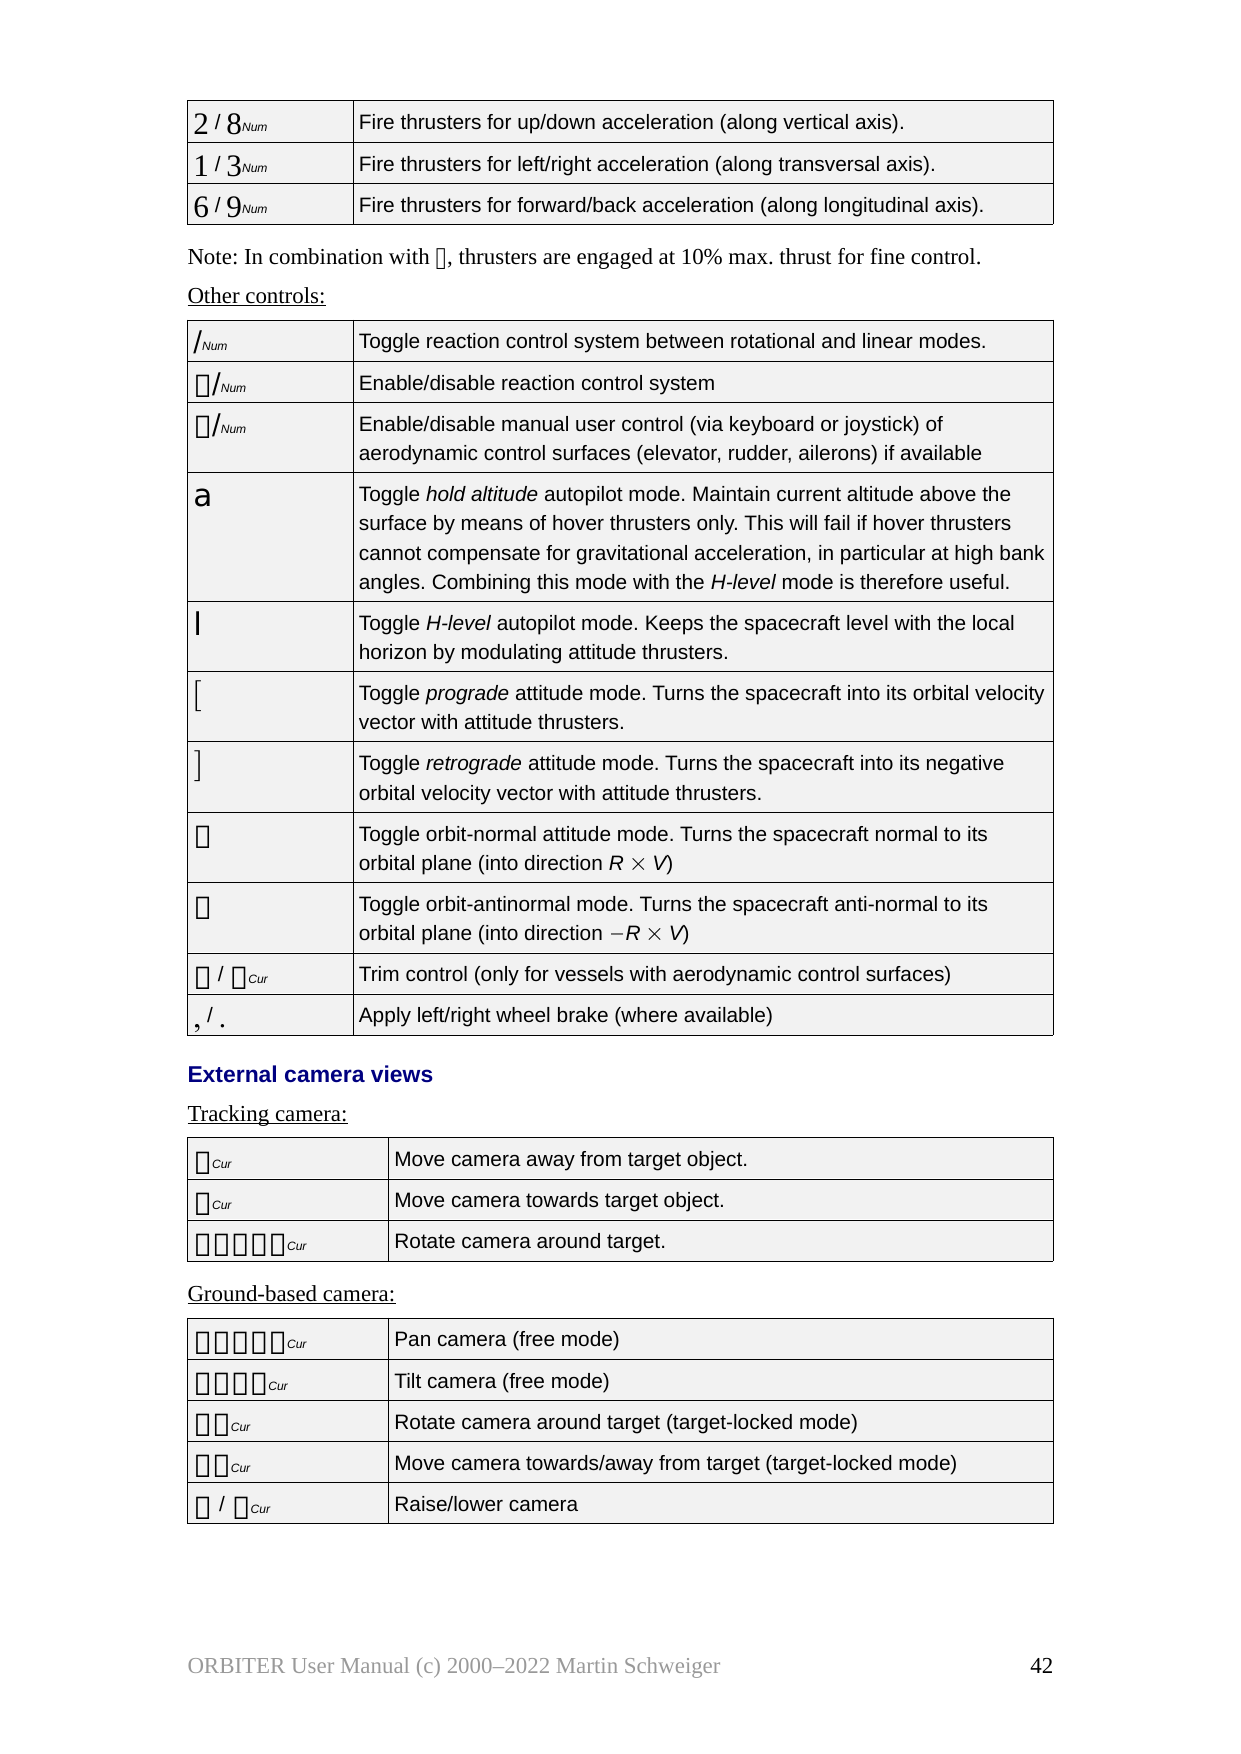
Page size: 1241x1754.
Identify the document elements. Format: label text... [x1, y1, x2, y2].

table_cell Fire thrusters for left/right acceleration (along transversal axis). [354, 143, 1053, 183]
table_cell 6 / 9Num [188, 184, 353, 224]
text Other controls: [187, 281, 1053, 309]
table_cell /Num [188, 403, 353, 472]
table_cell /Num [188, 362, 353, 402]
table_cell Fire thrusters for forward/back acceleration (along longitudinal axis). [354, 184, 1053, 224]
table_cell Toggle prograde attitude mode. Turns the spacecraft into its orbital velocity vector with attitude thrusters. [354, 672, 1053, 741]
text Tracking camera: [187, 1098, 1053, 1127]
table_cell Trim control (only for vessels with aerodynamic control surfaces) [354, 954, 1053, 993]
table_cell  / Cur [188, 1483, 388, 1523]
table_cell , / . [188, 995, 353, 1035]
table_cell Toggle retrograde attitude mode. Turns the spacecraft into its negative orbital velocity vector with attitude thrusters. [354, 742, 1053, 812]
table_cell  [188, 883, 353, 952]
table_cell l [188, 602, 353, 671]
table_cell  / Cur [188, 954, 353, 993]
table_cell Enable/disable manual user control (via keyboard or joystick) of aerodynamic control surfaces (elevator, rudder, ailerons) if available [354, 403, 1053, 472]
table_cell Toggle H-level autopilot mode. Keeps the spacecraft level with the local horizon by modulating attitude thrusters. [354, 602, 1053, 671]
table_header Pan camera (free mode) [389, 1319, 1053, 1359]
table_cell Toggle orbit-antinormal mode. Turns the spacecraft anti-normal to its orbital plane (into direction −R × V) [354, 883, 1053, 952]
table_header Fire thrusters for up/down acceleration (along vertical axis). [354, 101, 1053, 142]
table_cell [ [188, 672, 353, 741]
table_cell Move camera towards/away from target (target-locked mode) [389, 1442, 1053, 1482]
table_cell Tilt camera (free mode) [389, 1360, 1053, 1400]
table_cell Enable/disable reaction control system [354, 362, 1053, 402]
table_header Cur [188, 1319, 388, 1359]
table_cell Rotate camera around target. [389, 1221, 1053, 1261]
table_header 2 / 8Num [188, 101, 353, 142]
table_cell Cur [188, 1442, 388, 1482]
table_cell a [188, 473, 353, 601]
subtitle External camera views [187, 1061, 1053, 1088]
table_cell Cur [188, 1401, 388, 1441]
table_cell Toggle hold altitude autopilot mode. Maintain current altitude above the surface by means of hover thrusters only. This will fail if hover thrusters cannot compensate for gravitational acceleration, in particular at high bank angles. Combining this mode with the H-level mode is therefore useful. [354, 473, 1053, 601]
table_cell Cur [188, 1180, 388, 1219]
table_cell Cur [188, 1360, 388, 1400]
table_cell 1 / 3Num [188, 143, 353, 183]
table_header Move camera away from target object. [389, 1138, 1053, 1178]
table_cell Apply left/right wheel brake (where available) [354, 995, 1053, 1035]
table_cell Cur [188, 1221, 388, 1261]
table_header Cur [188, 1138, 388, 1178]
table_cell  [188, 813, 353, 882]
table_header /Num [188, 321, 353, 361]
table_cell Move camera towards target object. [389, 1180, 1053, 1219]
text Note: In combination with , thrusters are engaged at 10% max. thrust for fine control. [187, 242, 1053, 270]
text Ground-based camera: [187, 1278, 1053, 1307]
table_cell Rotate camera around target (target-locked mode) [389, 1401, 1053, 1441]
table_cell ] [188, 742, 353, 812]
table_header Toggle reaction control system between rotational and linear modes. [354, 321, 1053, 361]
table_cell Raise/lower camera [389, 1483, 1053, 1523]
table_cell Toggle orbit-normal attitude mode. Turns the spacecraft normal to its orbital plane (into direction R × V) [354, 813, 1053, 882]
